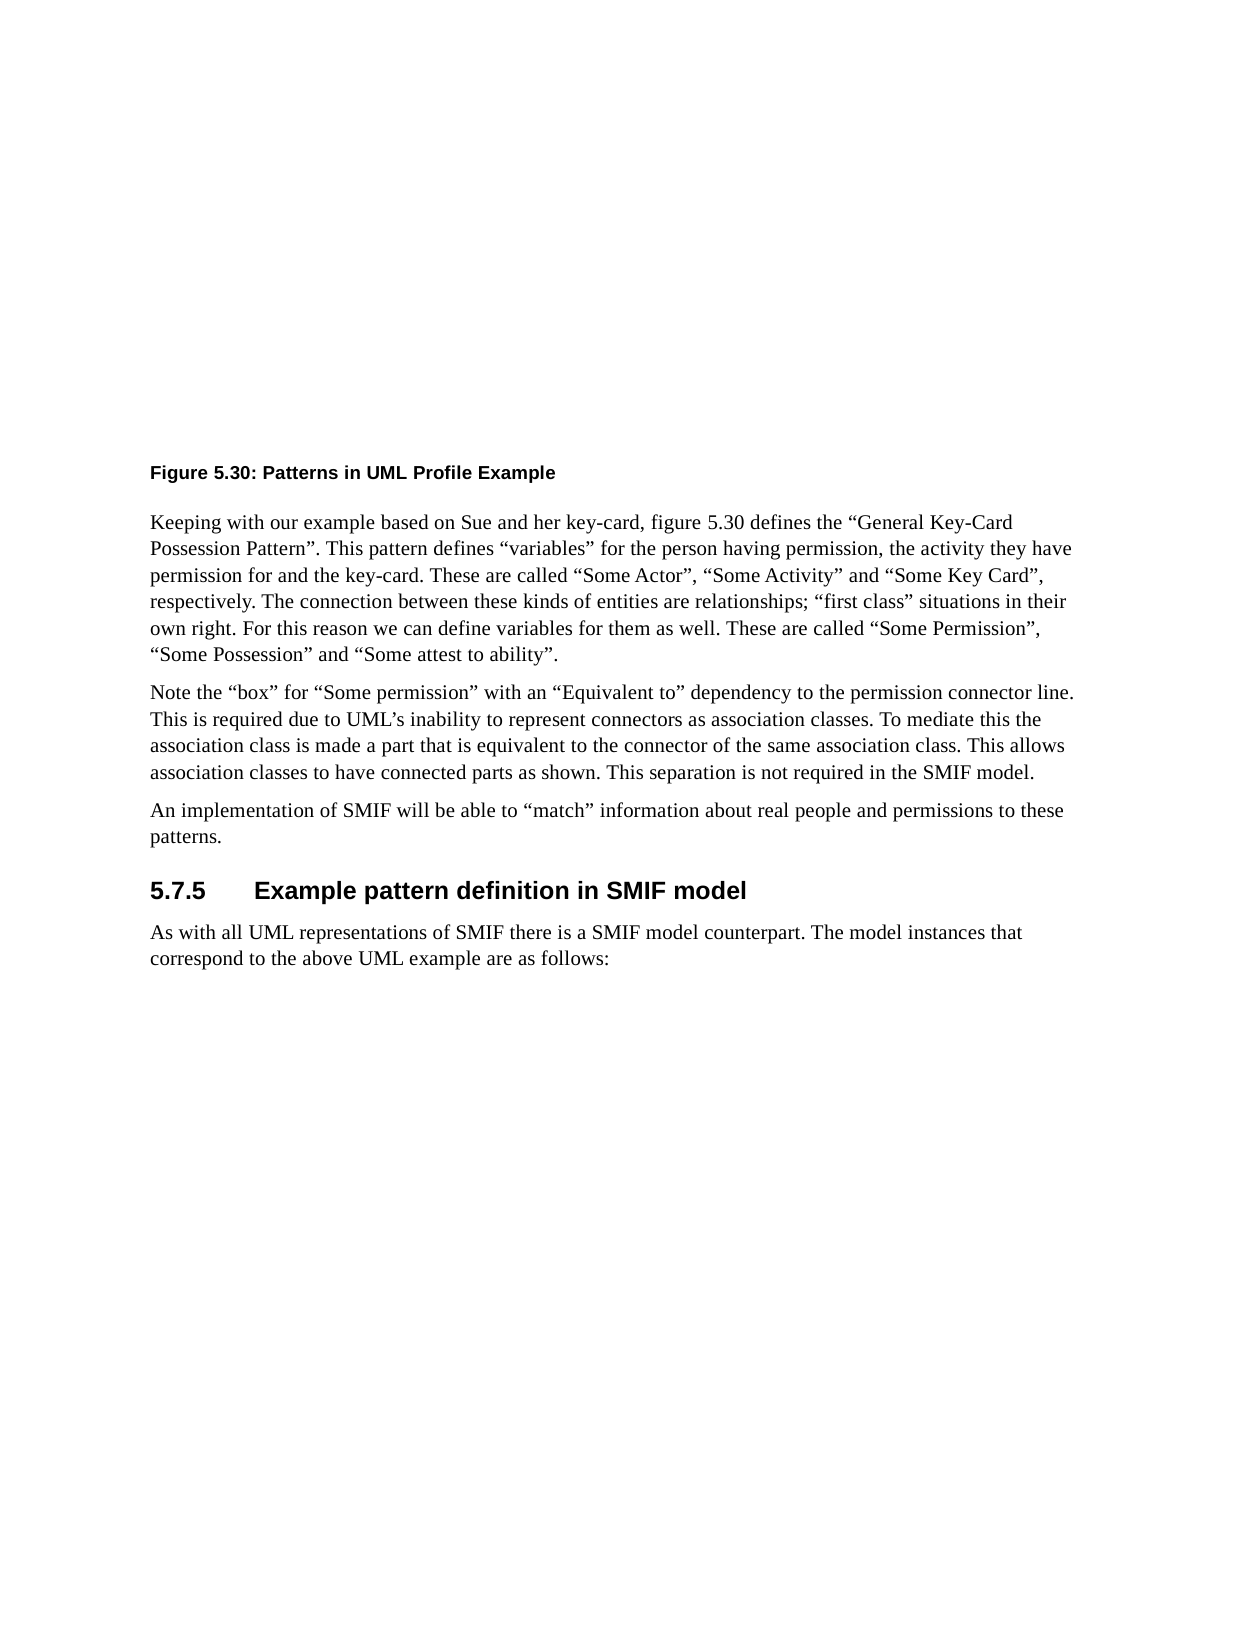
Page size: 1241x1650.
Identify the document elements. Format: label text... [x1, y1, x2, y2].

text Figure 5.30: Patterns in UML Profile Example [150, 174, 1090, 484]
text Keeping with our example based on Sue and her key-card, figure 5.30 defines the “General Key-Card Possession Pattern”. This pattern defines “variables” for the person having permission, the activity they have permission for and the key-card. These are called “Some Actor”, “Some Activity” and “Some Key Card”, respectively. The connection between these kinds of entities are relationships; “first class” situations in their own right. For this reason we can define variables for them as well. These are called “Some Permission”, “Some Possession” and “Some attest to ability”. [150, 484, 1090, 666]
text An implementation of SMIF will be able to “match” information about real people and permissions to these patterns. [150, 798, 1090, 848]
text As with all UML representations of SMIF there is a SMIF model counterpart. The model instances that correspond to the above UML example are as follows: [150, 920, 1090, 970]
text [150, 150, 1090, 174]
subtitle Example pattern definition in SMIF model [150, 876, 1090, 905]
text Note the “box” for “Some permission” with an “Equivalent to” dependency to the permission connector line. This is required due to UML’s inability to represent connectors as association classes. To mediate this the association class is made a part that is equivalent to the connector of the same association class. This allows association classes to have connected parts as shown. This separation is not required in the SMIF model. [150, 680, 1090, 784]
